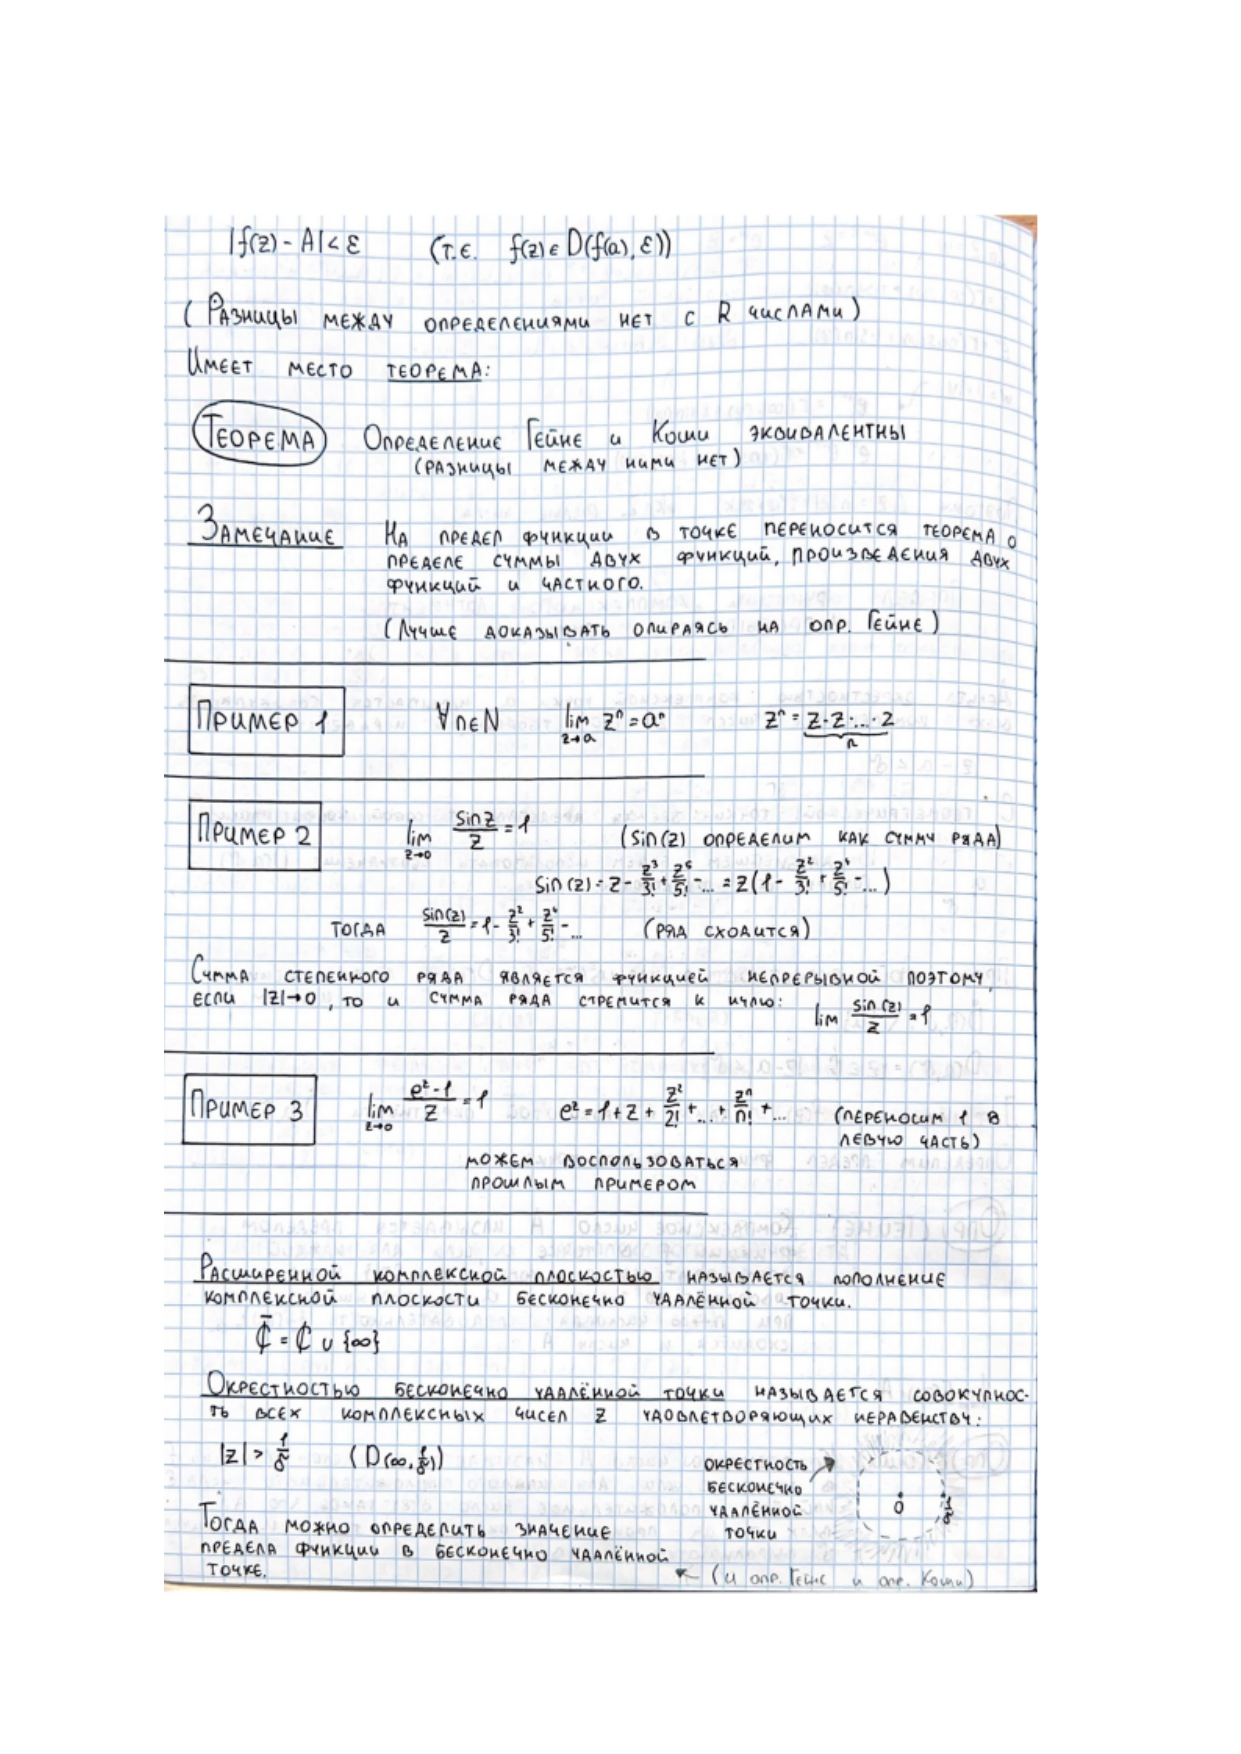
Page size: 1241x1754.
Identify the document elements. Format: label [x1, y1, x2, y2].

picture [164, 212, 1038, 1600]
